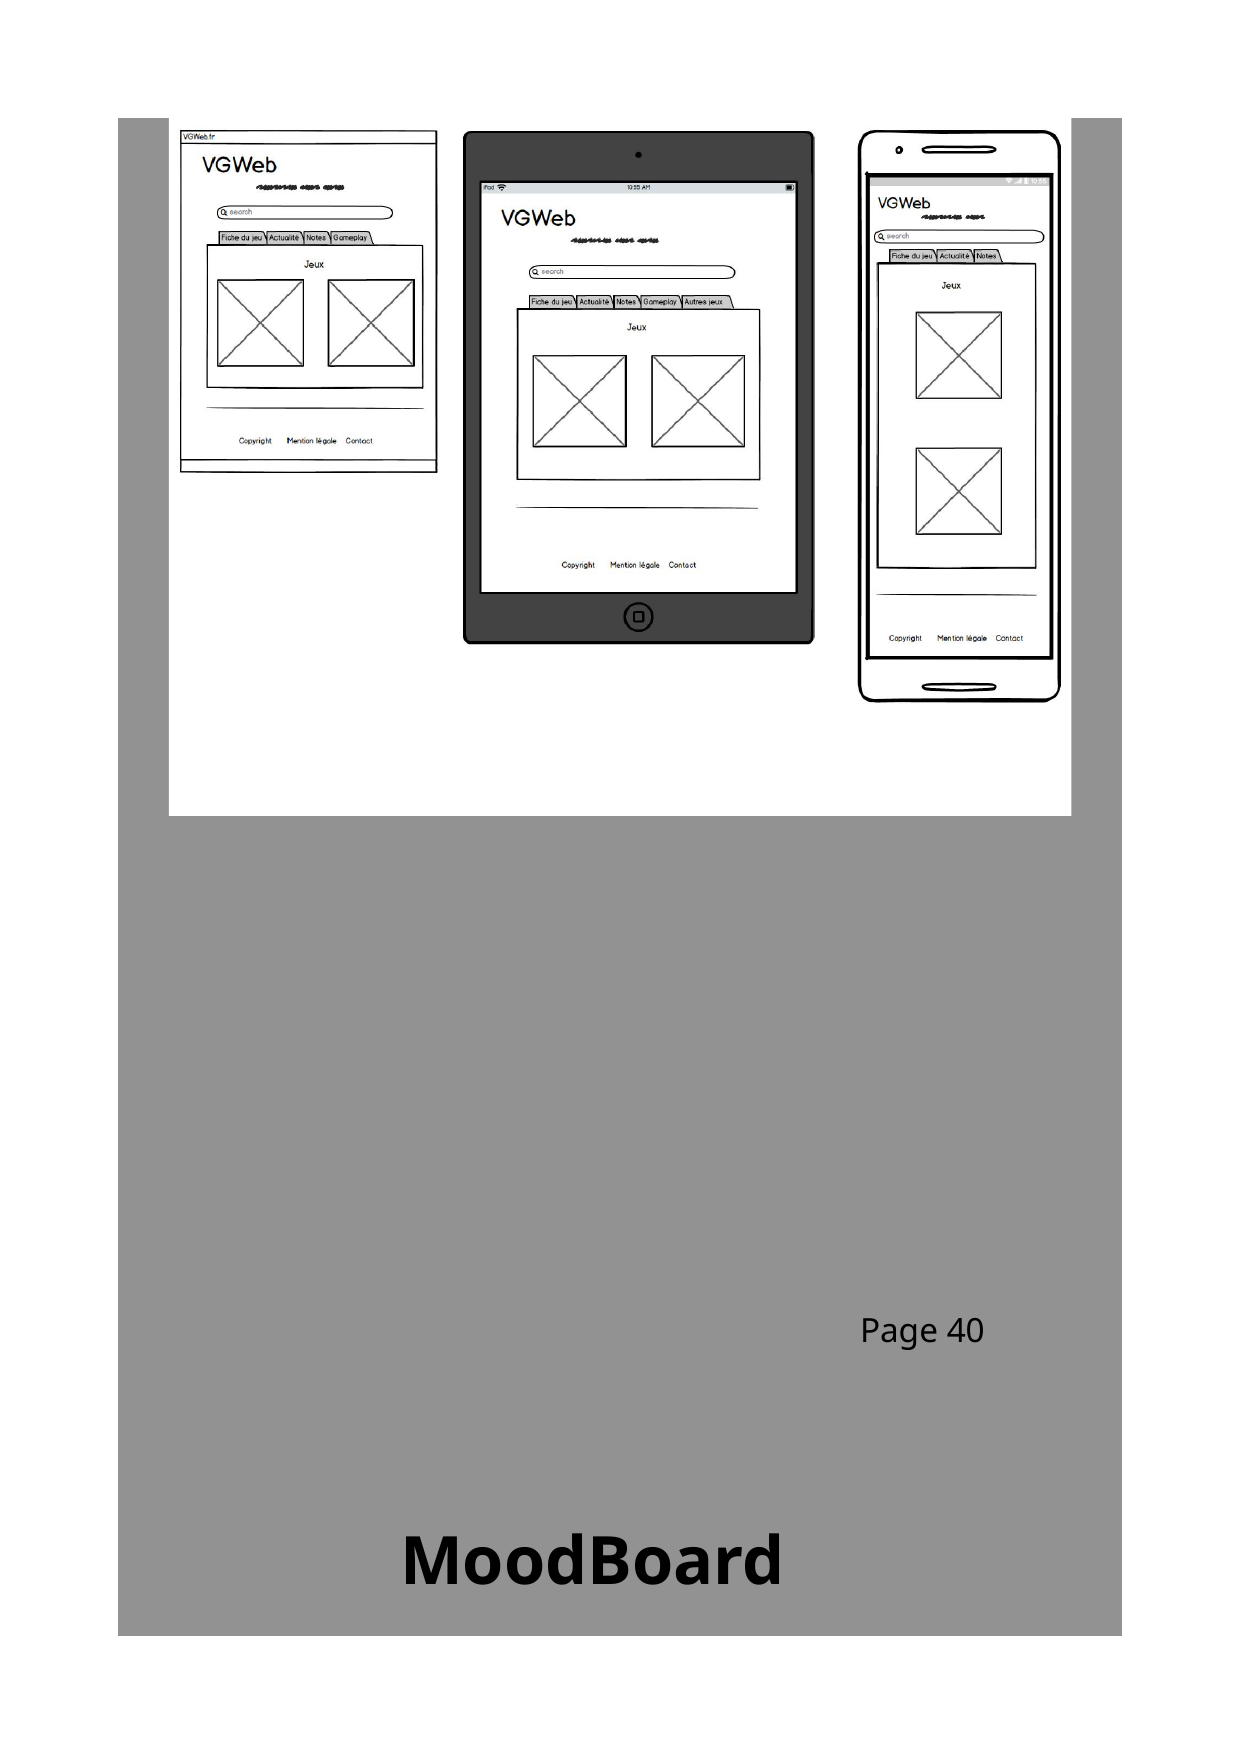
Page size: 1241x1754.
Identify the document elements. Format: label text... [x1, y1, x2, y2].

picture [168, 118, 1072, 816]
text MoodBoard [118, 1513, 1122, 1604]
text Page 40 [118, 1303, 1122, 1354]
